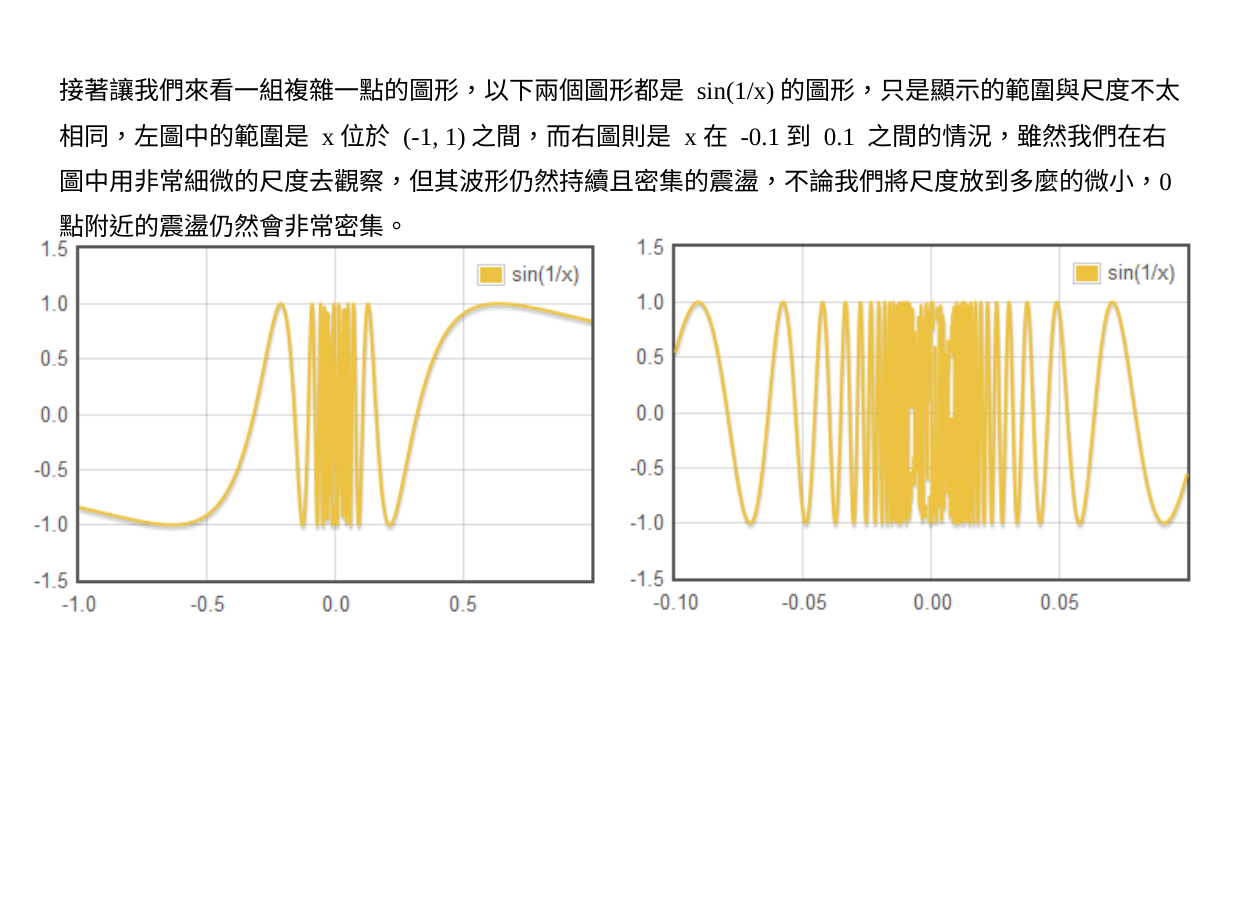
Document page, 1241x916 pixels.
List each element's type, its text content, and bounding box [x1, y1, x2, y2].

text 接著讓我們來看一組複雜一點的圖形，以下兩個圖形都是 sin(1/x) 的圖形，只是顯示的範圍與尺度不太相同，左圖中的範圍是 x 位於 (-1, 1) 之間，而右圖則是 x 在 -0.1 到 0.1 之間的情況，雖然我們在右圖中用非常細微的尺度去觀察，但其波形仍然持續且密集的震盪，不論我們將尺度放到多麼的微小，0 點附近的震盪仍然會非常密集。 [59, 71, 1181, 243]
picture [34, 233, 600, 618]
picture [630, 233, 1199, 613]
